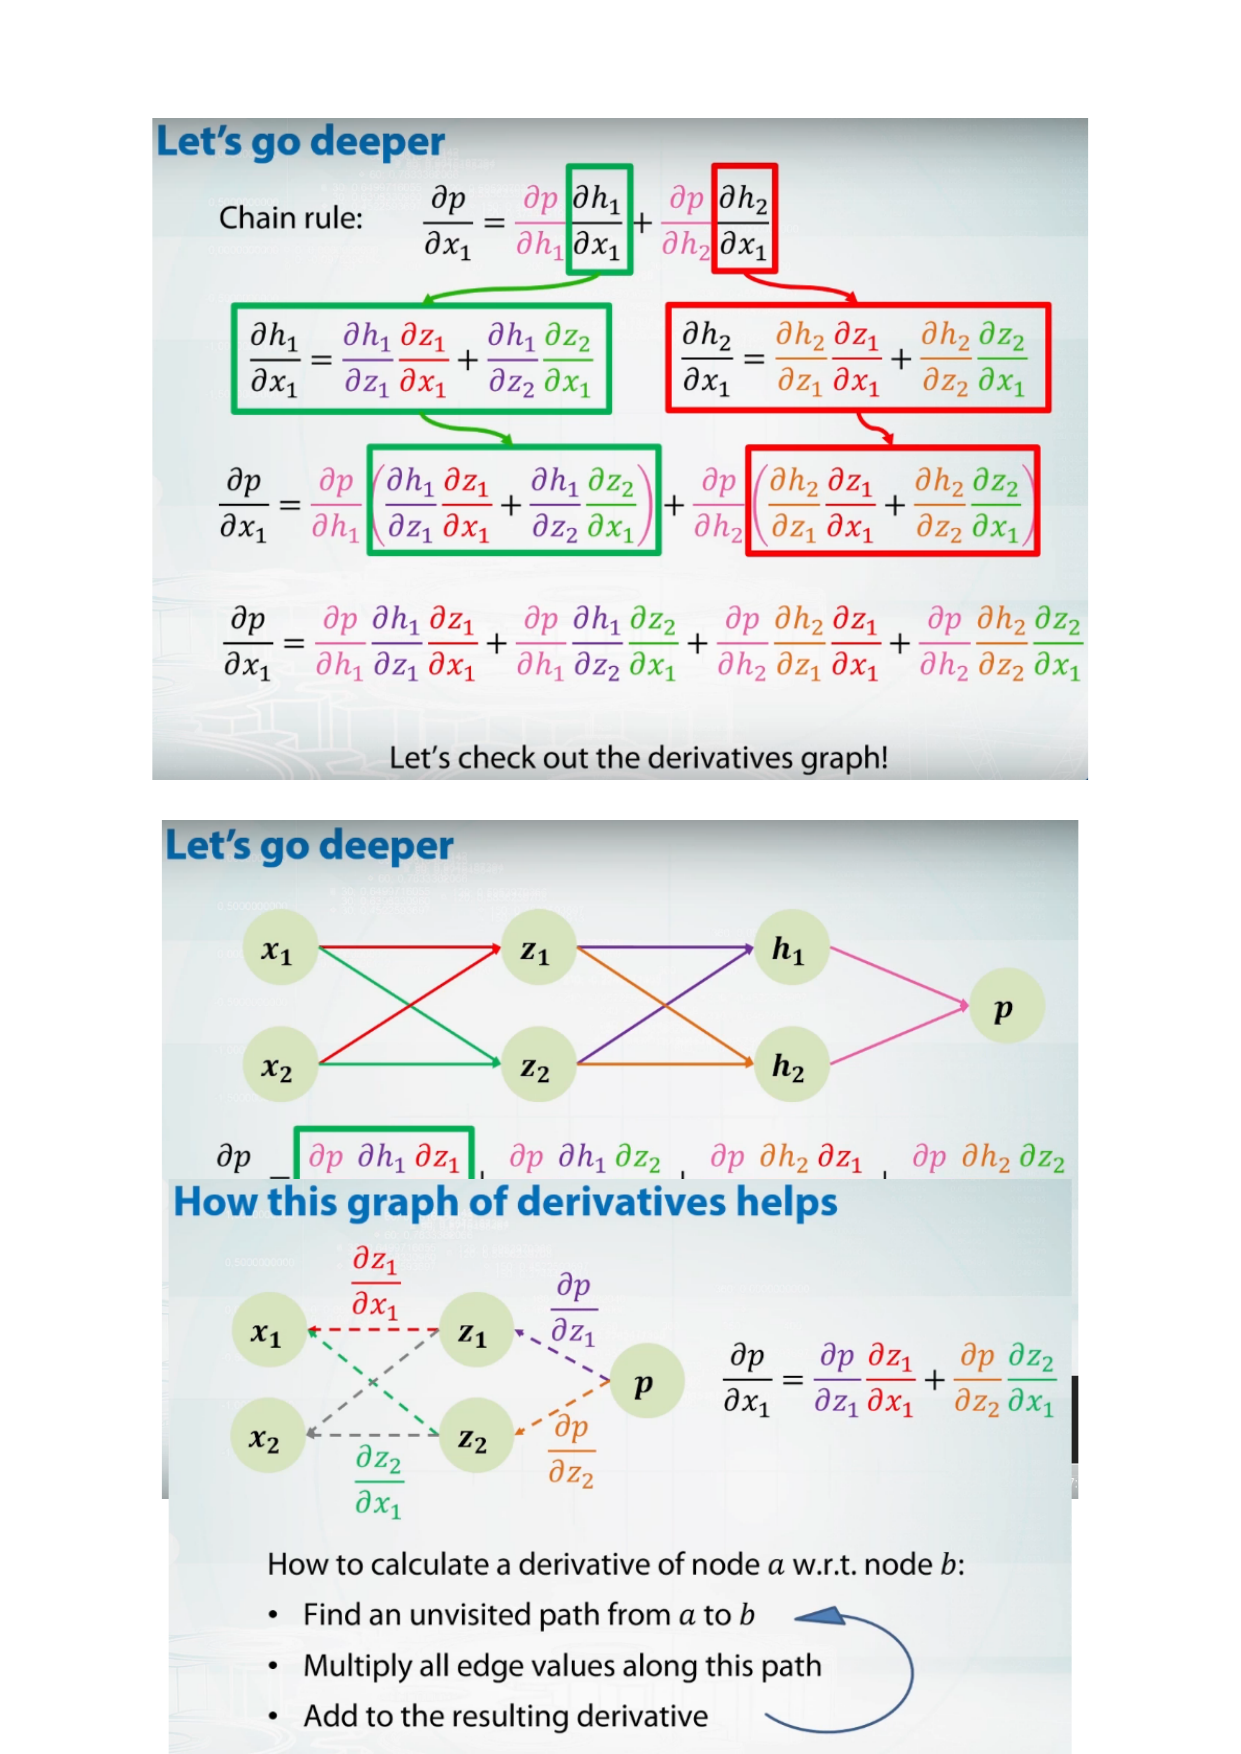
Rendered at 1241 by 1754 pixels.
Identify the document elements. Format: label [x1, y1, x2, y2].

picture [161, 820, 1079, 1754]
picture [152, 118, 1089, 780]
